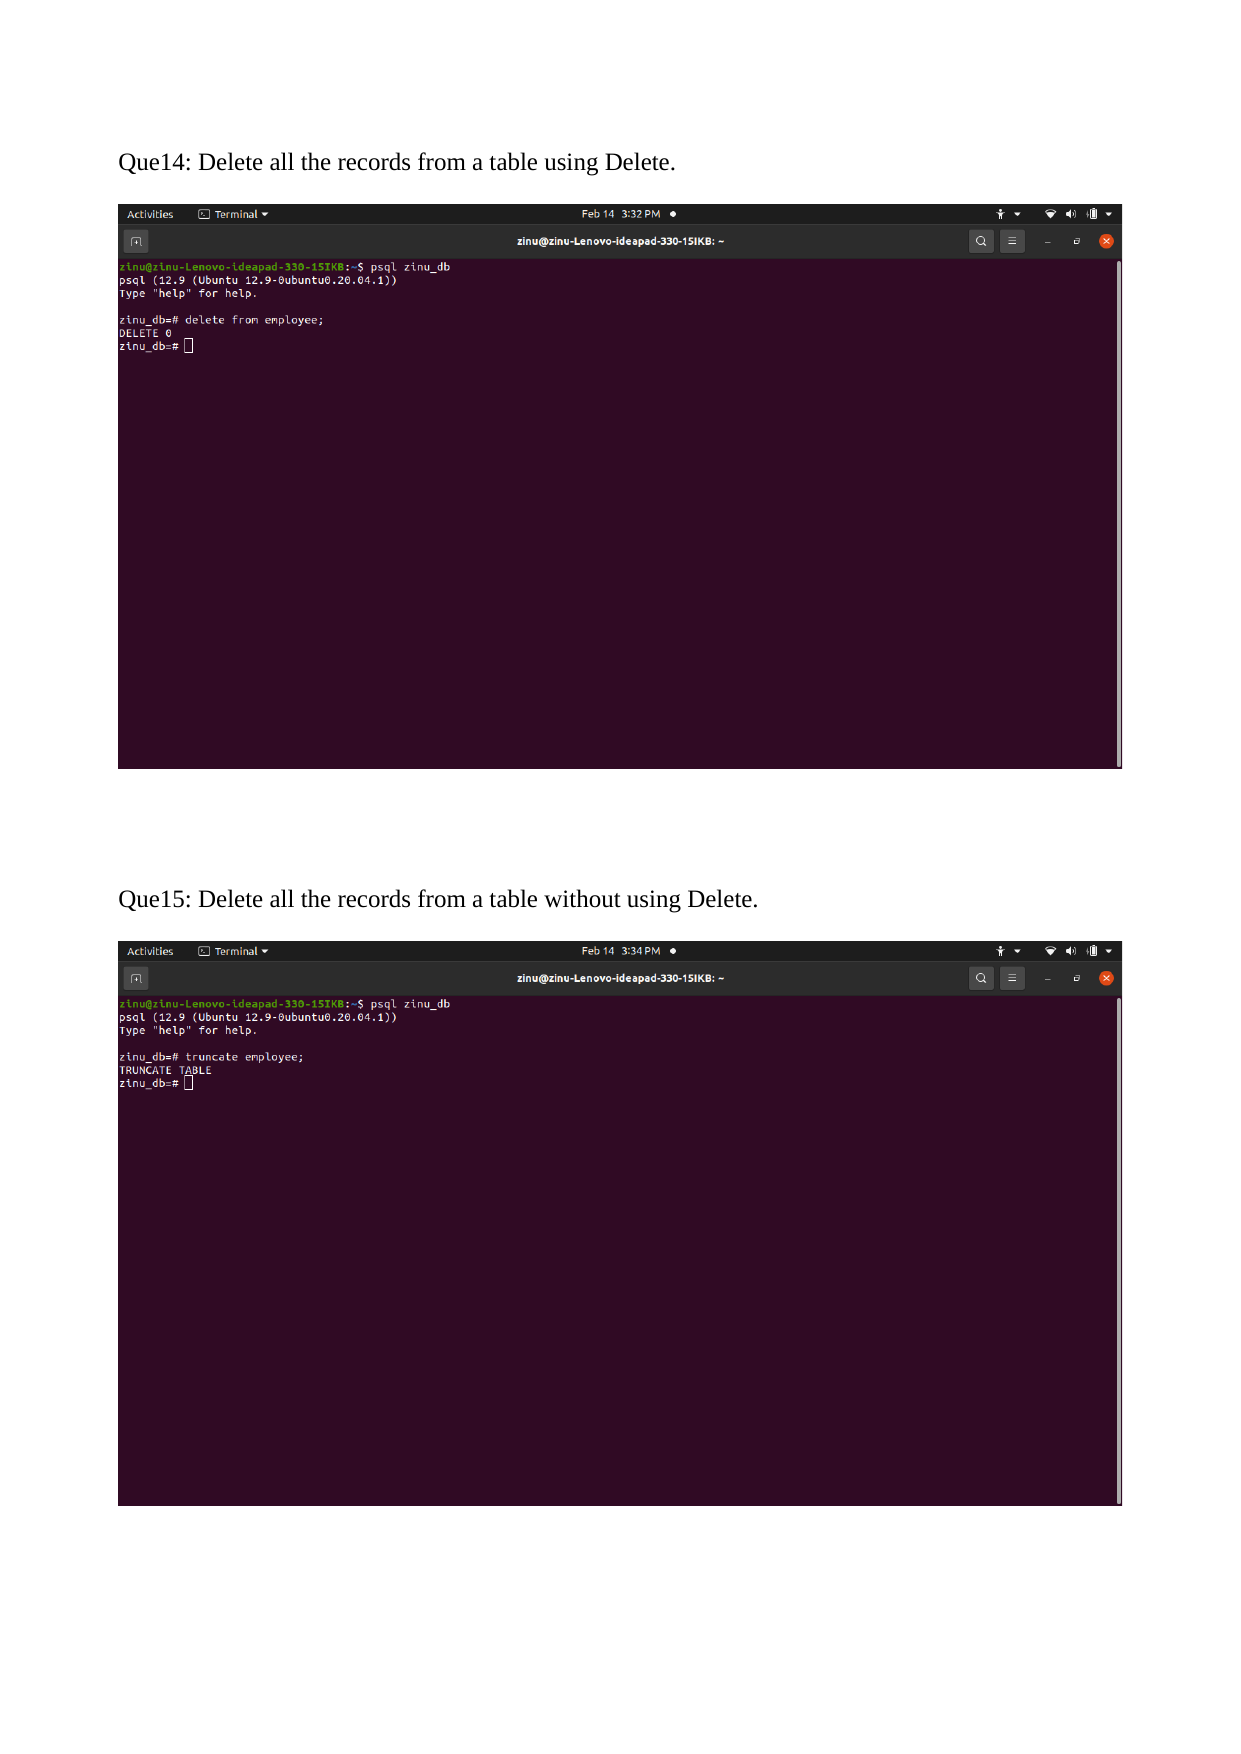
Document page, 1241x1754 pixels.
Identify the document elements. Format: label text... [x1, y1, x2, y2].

text Que15: Delete all the records from a table without using Delete. [118, 884, 1122, 912]
picture [118, 941, 1123, 1506]
picture [118, 204, 1123, 769]
text Que14: Delete all the records from a table using Delete. [118, 147, 1122, 176]
